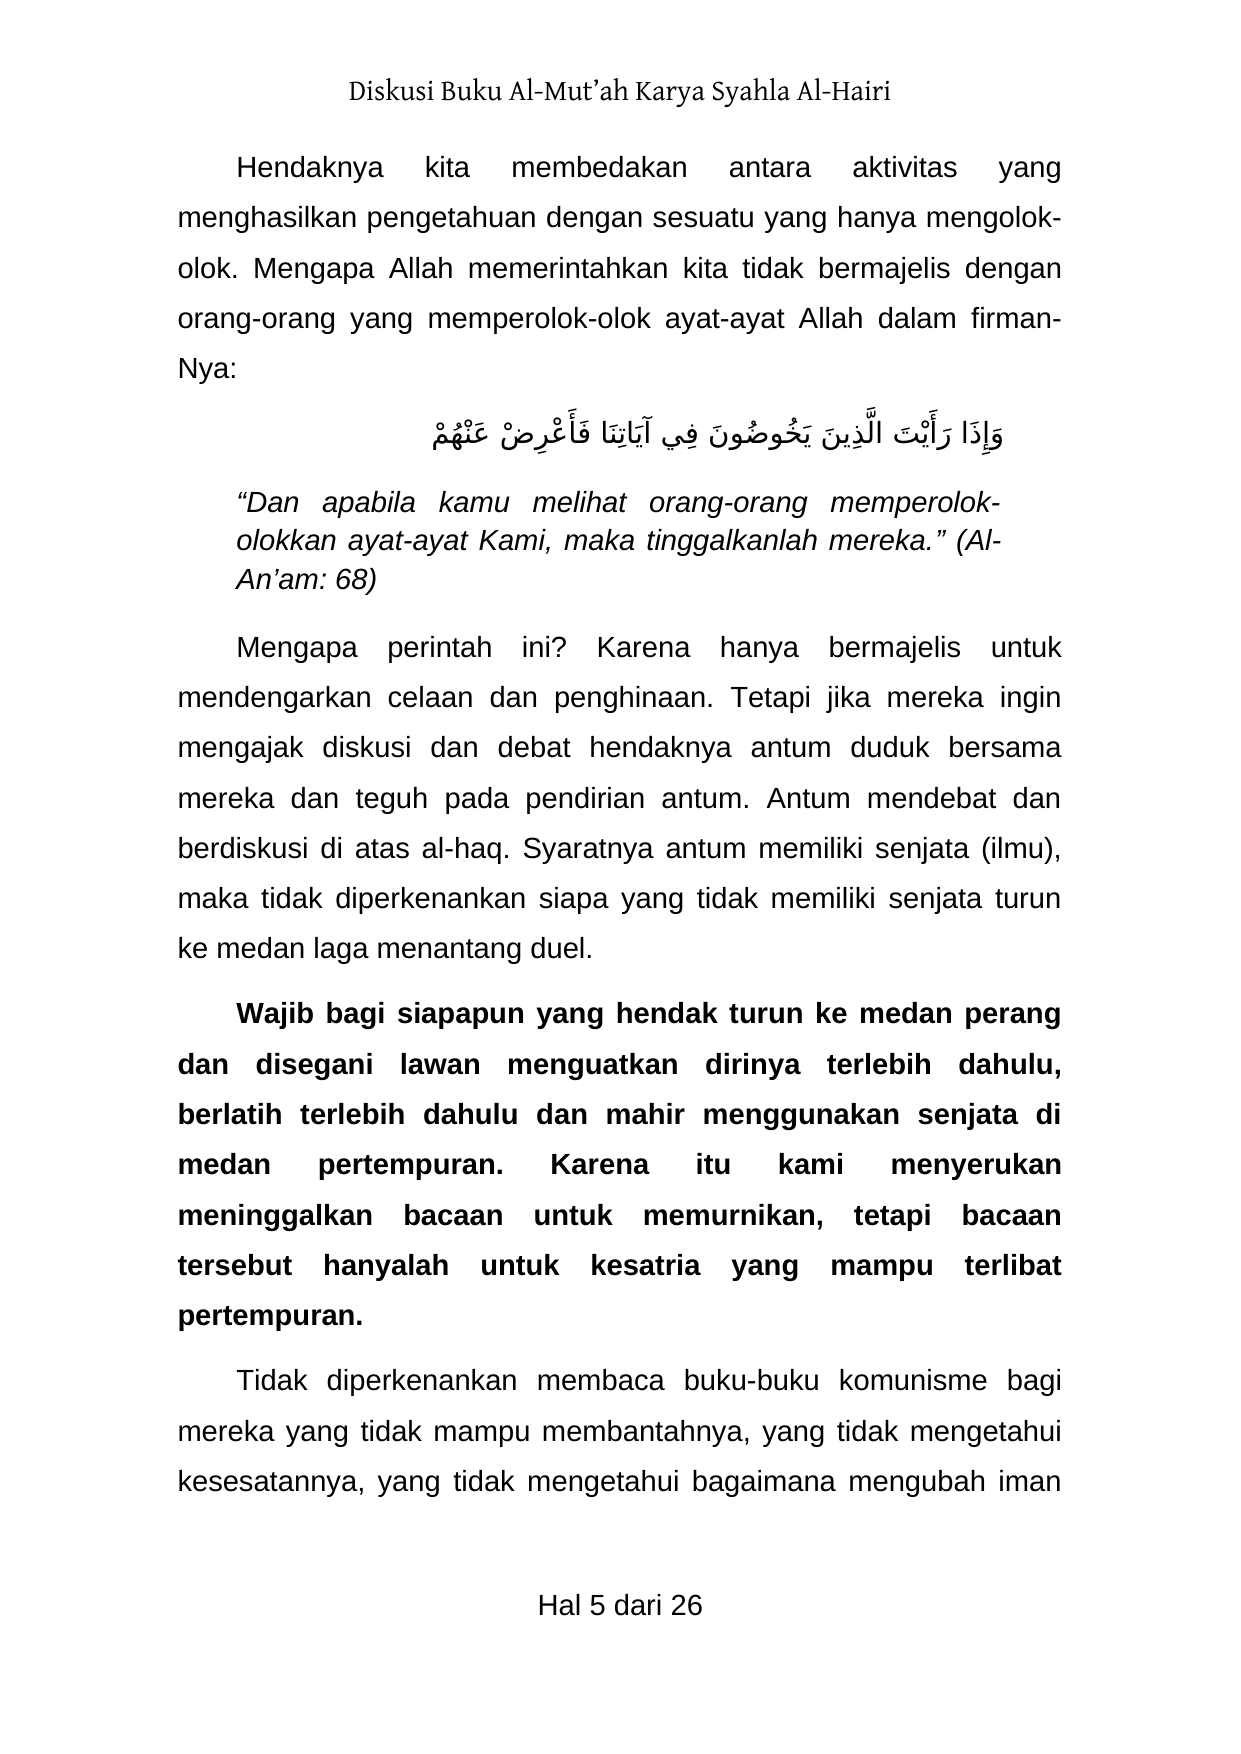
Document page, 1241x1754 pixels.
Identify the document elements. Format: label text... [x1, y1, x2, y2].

text Wajib bagi siapapun yang hendak turun ke medan perang dan disegani lawan menguatkan dirinya terlebih dahulu, berlatih terlebih dahulu dan mahir menggunakan senjata di medan pertempuran. Karena itu kami menyerukan meninggalkan bacaan untuk memurnikan, tetapi bacaan tersebut hanyalah untuk kesatria yang mampu terlibat pertempuran. [177, 996, 1063, 1332]
text “Dan apabila kamu melihat orang-orang memperolok-olokkan ayat-ayat Kami, maka tinggalkanlah mereka.” (Al-An’am: 68) [236, 484, 1004, 595]
text وَإِذَا رَأَيْتَ الَّذِينَ يَخُوضُونَ فِي آيَاتِنَا فَأَعْرِضْ عَنْهُمْ [236, 416, 1004, 450]
text Tidak diperkenankan membaca buku-buku komunisme bagi mereka yang tidak mampu membantahnya, yang tidak mengetahui kesesatannya, yang tidak mengetahui bagaimana mengubah iman [177, 1363, 1063, 1497]
text Mengapa perintah ini? Karena hanya bermajelis untuk mendengarkan celaan dan penghinaan. Tetapi jika mereka ingin mengajak diskusi dan debat hendaknya antum duduk bersama mereka dan teguh pada pendirian antum. Antum mendebat dan berdiskusi di atas al-haq. Syaratnya antum memiliki senjata (ilmu), maka tidak diperkenankan siapa yang tidak memiliki senjata turun ke medan laga menantang duel. [177, 630, 1063, 965]
text Hendaknya kita membedakan antara aktivitas yang menghasilkan pengetahuan dengan sesuatu yang hanya mengolok-olok. Mengapa Allah memerintahkan kita tidak bermajelis dengan orang-orang yang memperolok-olok ayat-ayat Allah dalam firman-Nya: [177, 150, 1063, 385]
